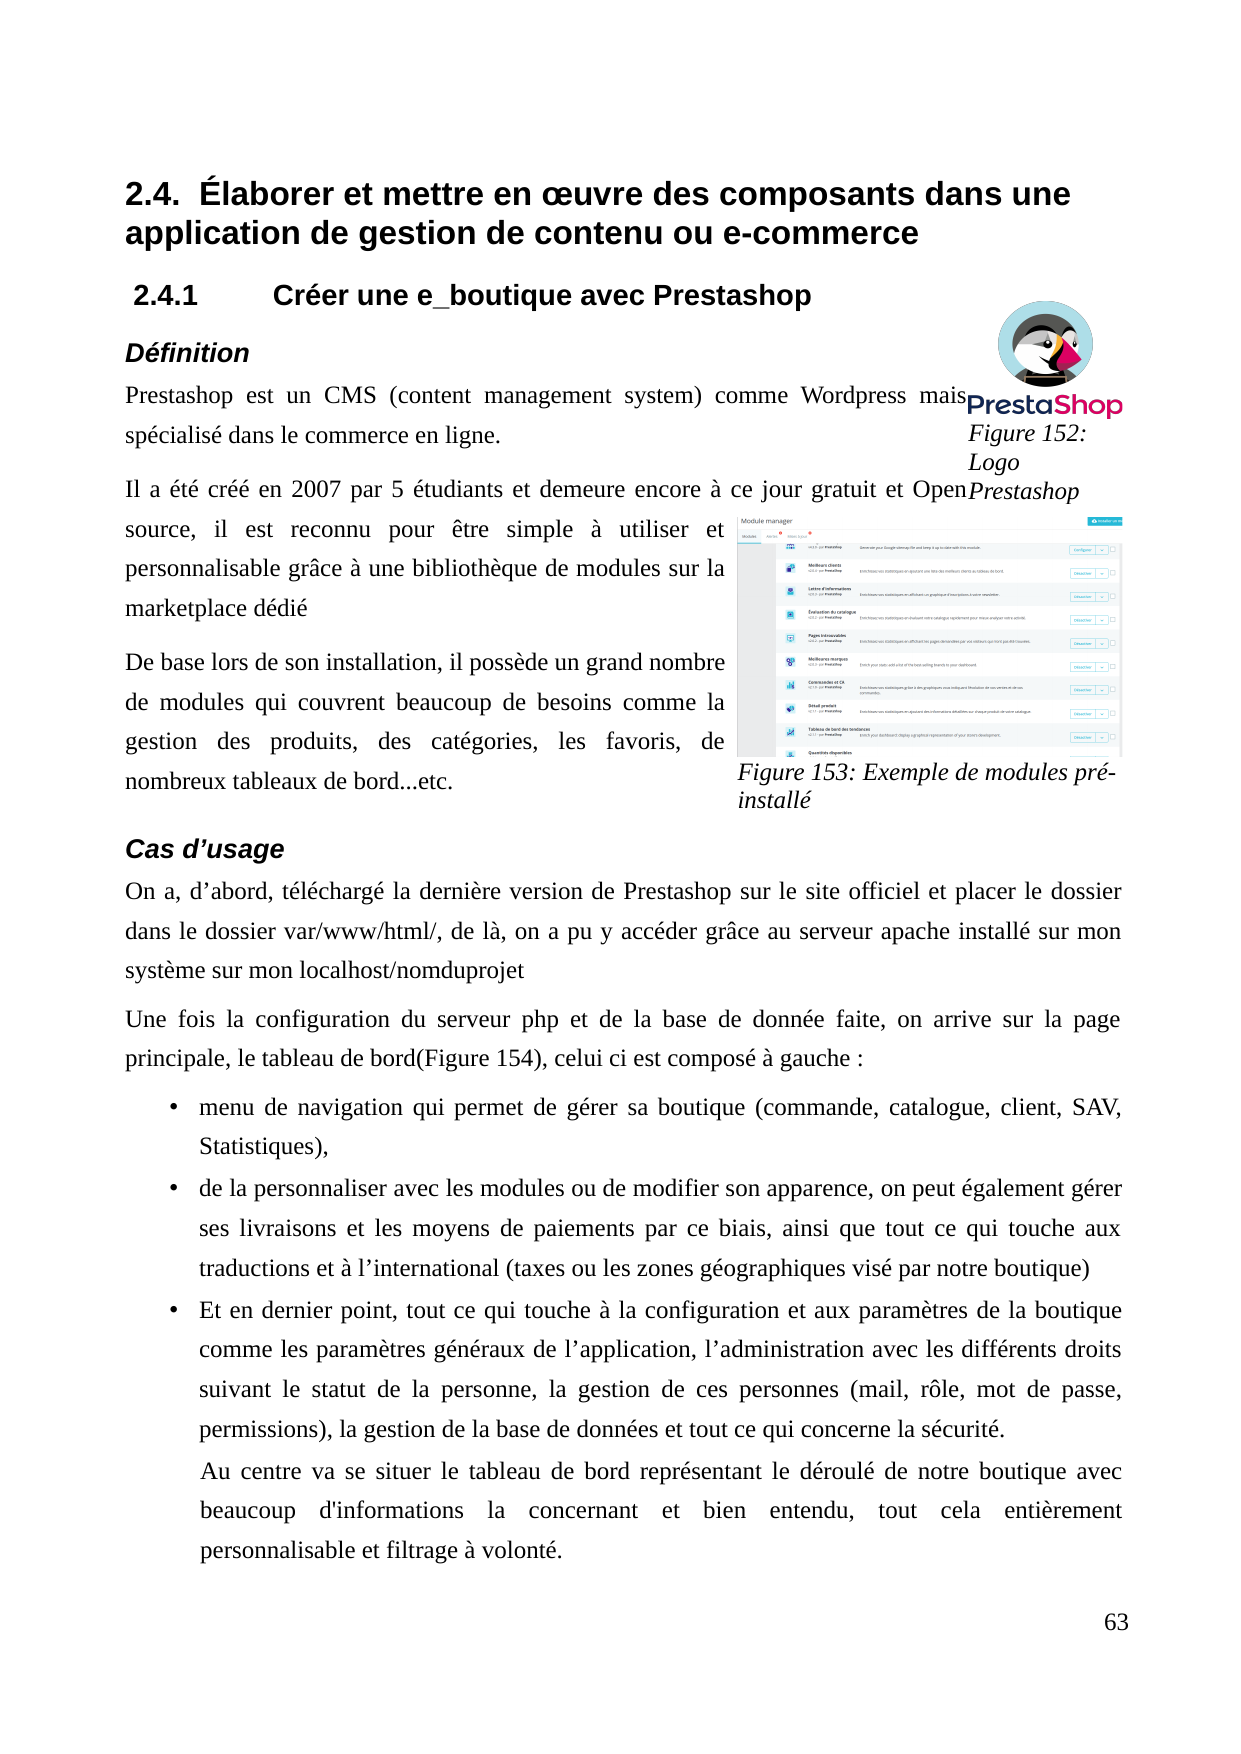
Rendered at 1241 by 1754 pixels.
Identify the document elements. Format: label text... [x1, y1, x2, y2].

text Il a été créé en 2007 par 5 étudiants et demeure encore à ce jour gratuit et Open source, il est reconnu pour être simple à utiliser et personnalisable grâce à une bibliothèque de modules sur la marketplace dédié [125, 474, 1123, 622]
list de la personnaliser avec les modules ou de modifier son apparence, on peut également gérer ses livraisons et les moyens de paiements par ce biais, ainsi que tout ce qui touche aux traductions et à l’international (taxes ou les zones géographiques visé par notre boutique) [169, 1173, 1123, 1281]
text Figure 153: Exemple de modules pré-installé [737, 757, 1122, 814]
text Figure 152: Logo Prestashop [968, 419, 1122, 504]
subtitle Élaborer et mettre en œuvre des composants dans une application de gestion de contenu ou e-commerce [125, 174, 1123, 251]
picture [968, 301, 1123, 419]
text On a, d’abord, téléchargé la dernière version de Prestashop sur le site officiel et placer le dossier dans le dossier var/www/html/, de là, on a pu y accéder grâce au serveur apache installé sur mon système sur mon localhost/nomduprojet [125, 876, 1123, 984]
subtitle Cas d’usage [125, 833, 1123, 864]
list Et en dernier point, tout ce qui touche à la configuration et aux paramètres de la boutique comme les paramètres généraux de l’application, l’administration avec les différents droits suivant le statut de la personne, la gestion de ces personnes (mail, rôle, mot de passe, permissions), la gestion de la base de données et tout ce qui concerne la sécurité. [169, 1295, 1123, 1442]
text Au centre va se situer le tableau de bord représentant le déroulé de notre boutique avec beaucoup d'informations la concernant et bien entendu, tout cela entièrement personnalisable et filtrage à volonté. [200, 1456, 1123, 1564]
subtitle Créer une e_boutique avec Prestashop [125, 278, 1123, 312]
text Prestashop est un CMS (content management system) comme Wordpress mais spécialisé dans le commerce en ligne. [125, 381, 968, 449]
text De base lors de son installation, il possède un grand nombre de modules qui couvrent beaucoup de besoins comme la gestion des produits, des catégories, les favoris, de nombreux tableaux de bord...etc. [125, 647, 737, 795]
text Une fois la configuration du serveur php et de la base de donnée faite, on arrive sur la page principale, le tableau de bord(Figure 154), celui ci est composé à gauche : [125, 1004, 1123, 1072]
subtitle Définition [125, 337, 968, 368]
picture [737, 517, 1123, 757]
list menu de navigation qui permet de gérer sa boutique (commande, catalogue, client, SAV, Statistiques), [169, 1092, 1123, 1160]
